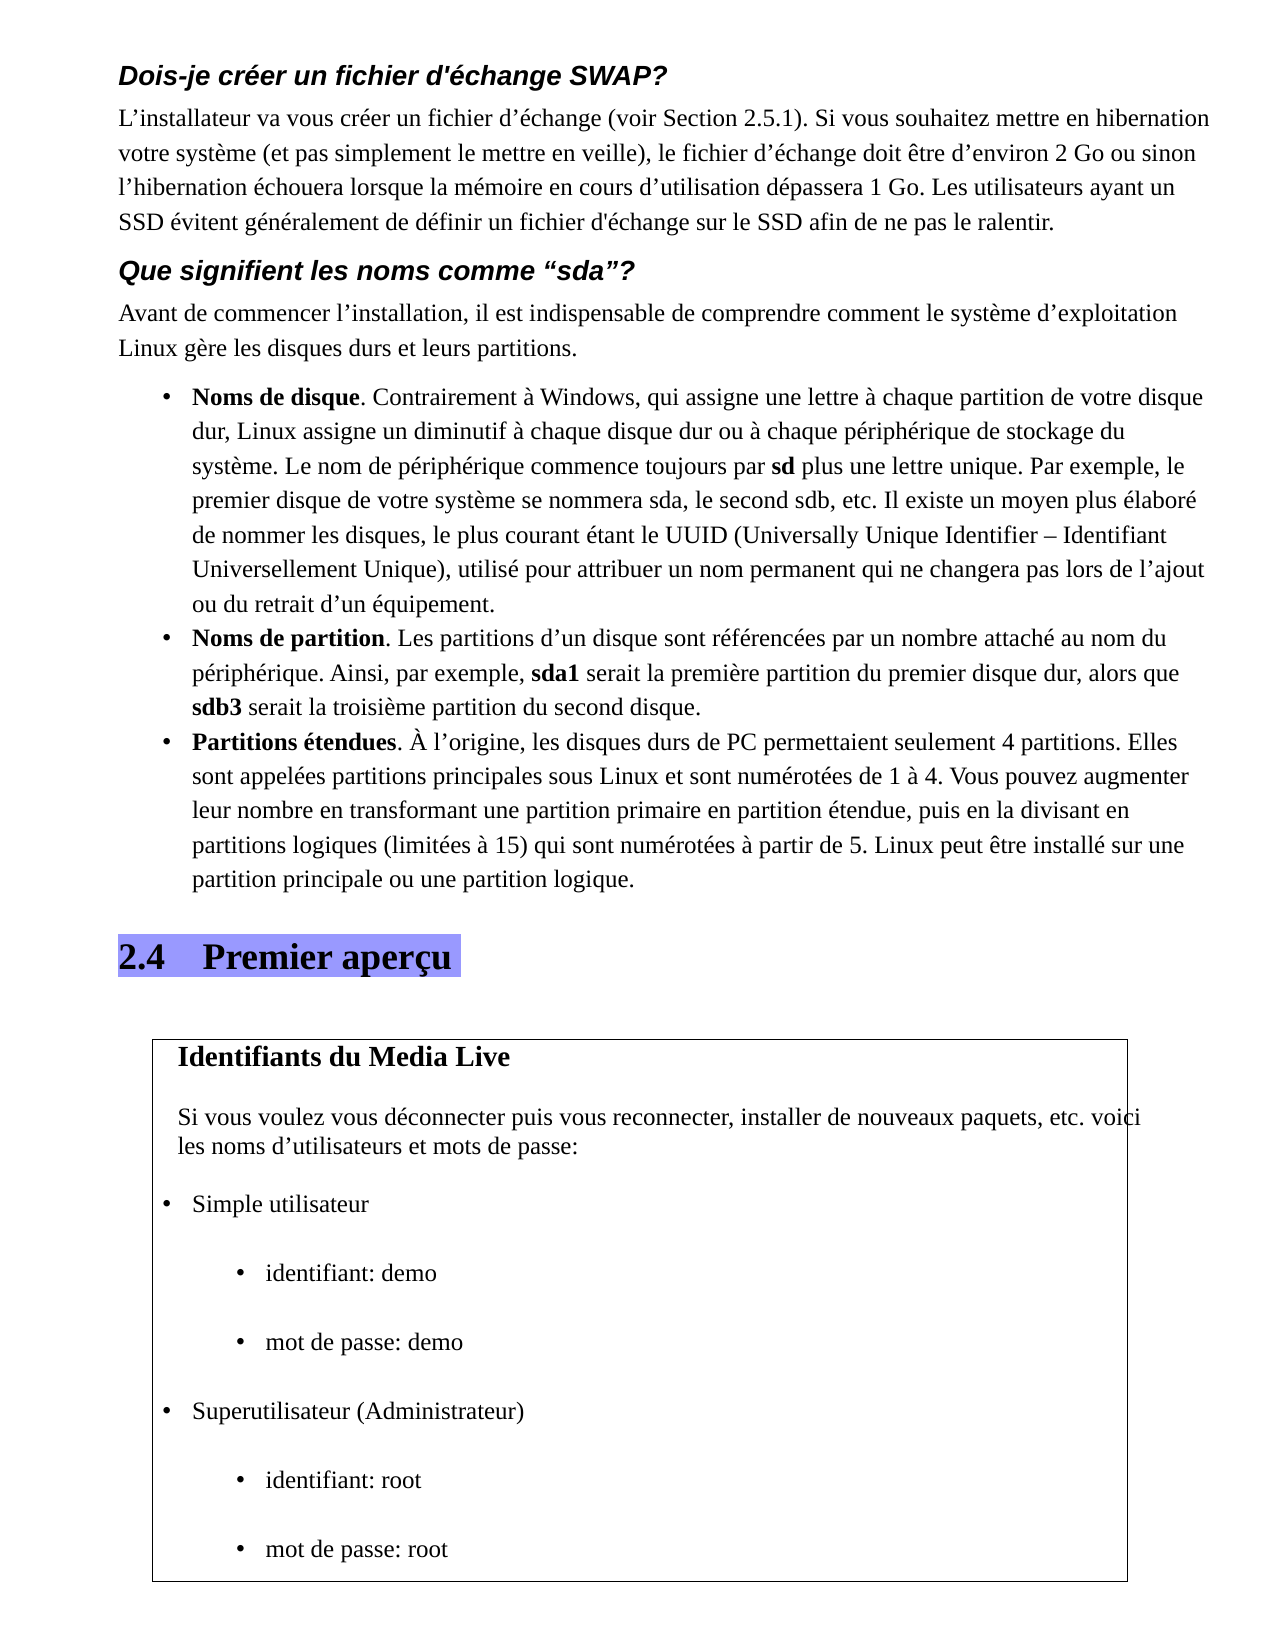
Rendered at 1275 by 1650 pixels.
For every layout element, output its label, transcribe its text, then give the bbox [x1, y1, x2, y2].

subtitle Que signifient les noms comme “sda”? [118, 254, 1216, 286]
list [1128, 1534, 1216, 1563]
subtitle 2.4 Premier aperçu [461, 934, 1216, 977]
list [1128, 1465, 1216, 1494]
list [1128, 1258, 1216, 1287]
list mot de passe: root [236, 1534, 1127, 1563]
list Noms de partition. Les partitions d’un disque sont référencées par un nombre attaché au nom du périphérique. Ainsi, par exemple, sda1 serait la première partition du premier disque dur, alors que sdb3 serait la troisième partition du second disque. [162, 623, 1216, 721]
list Noms de disque. Contrairement à Windows, qui assigne une lettre à chaque partition de votre disque dur, Linux assigne un diminutif à chaque disque dur ou à chaque périphérique de stockage du système. Le nom de périphérique commence toujours par sd plus une lettre unique. Par exemple, le premier disque de votre système se nommera sda, le second sdb, etc. Il existe un moyen plus élaboré de nommer les disques, le plus courant étant le UUID (Universally Unique Identifier – Identifiant Universellement Unique), utilisé pour attribuer un nom permanent qui ne changera pas lors de l’ajout ou du retrait d’un équipement. [162, 382, 1216, 617]
list [1128, 1327, 1216, 1356]
list identifiant: demo [236, 1258, 1127, 1287]
list [1128, 1189, 1216, 1218]
text Identifiants du Media Live [177, 1040, 1127, 1073]
list Simple utilisateur [162, 1189, 1127, 1218]
subtitle Dois-je créer un fichier d'échange SWAP? [118, 59, 1216, 91]
list mot de passe: demo [236, 1327, 1127, 1356]
text [1128, 1039, 1157, 1073]
text Avant de commencer l’installation, il est indispensable de comprendre comment le système d’exploitation Linux gère les disques durs et leurs partitions. [118, 298, 1216, 361]
text L’installateur va vous créer un fichier d’échange (voir Section 2.5.1). Si vous souhaitez mettre en hibernation votre système (et pas simplement le mettre en veille), le fichier d’échange doit être d’environ 2 Go ou sinon l’hibernation échouera lorsque la mémoire en cours d’utilisation dépassera 1 Go. Les utilisateurs ayant un SSD évitent généralement de définir un fichier d'échange sur le SSD afin de ne pas le ralentir. [118, 103, 1216, 236]
list [1128, 1396, 1216, 1425]
list Partitions étendues. À l’origine, les disques durs de PC permettaient seulement 4 partitions. Elles sont appelées partitions principales sous Linux et sont numérotées de 1 à 4. Vous pouvez augmenter leur nombre en transformant une partition primaire en partition étendue, puis en la divisant en partitions logiques (limitées à 15) qui sont numérotées à partir de 5. Linux peut être installé sur une partition principale ou une partition logique. [162, 727, 1216, 893]
list Superutilisateur (Administrateur) [162, 1396, 1127, 1425]
list identifiant: root [236, 1465, 1127, 1494]
text Si vous voulez vous déconnecter puis vous reconnecter, installer de nouveaux paquets, etc. voici les noms d’utilisateurs et mots de passe: [177, 1102, 1127, 1159]
